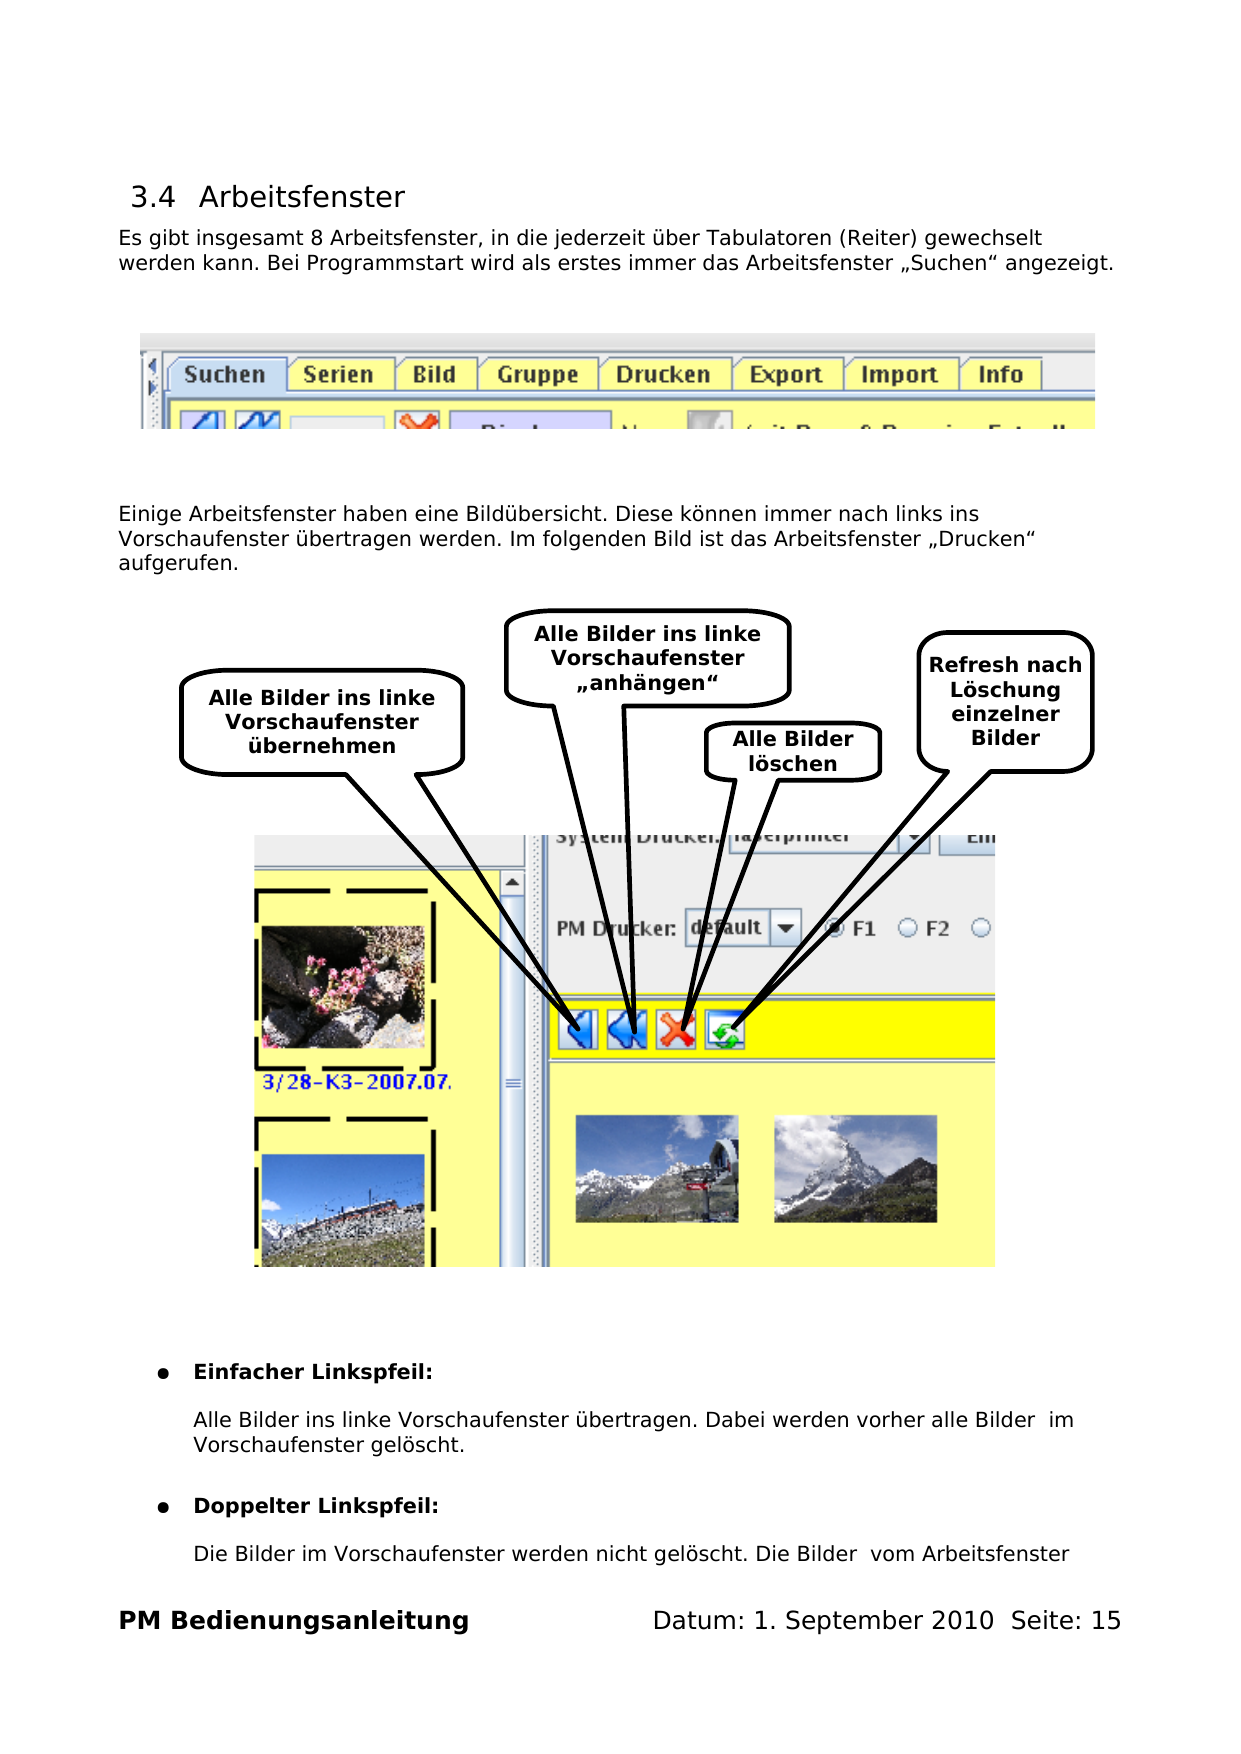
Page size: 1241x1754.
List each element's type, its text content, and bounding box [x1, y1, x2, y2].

picture [140, 333, 1096, 429]
picture [406, 835, 556, 1000]
picture [781, 835, 922, 975]
picture [695, 835, 754, 988]
picture [254, 835, 996, 1267]
text Es gibt insgesamt 8 Arbeitsfenster, in die jederzeit über Tabulatoren (Reiter) gewechselt werden kann. Bei Programmstart wird als erstes immer das Arbeitsfenster „Suchen“ angezeigt. [118, 226, 1122, 275]
subtitle Arbeitsfenster [130, 180, 1122, 214]
list Einfacher Linkspfeil: Alle Bilder ins linke Vorschaufenster übertragen. Dabei werden vorher alle Bilder im Vorschaufenster gelöscht. [156, 1360, 1122, 1481]
text Einige Arbeitsfenster haben eine Bildübersicht. Diese können immer nach links ins Vorschaufenster übertragen werden. Im folgenden Bild ist das Arbeitsfenster „Drucken“ aufgerufen. [118, 502, 1122, 575]
picture [589, 835, 631, 1004]
list Doppelter Linkspfeil: Die Bilder im Vorschaufenster werden nicht gelöscht. Die Bilder vom Arbeitsfenster [156, 1494, 1122, 1567]
